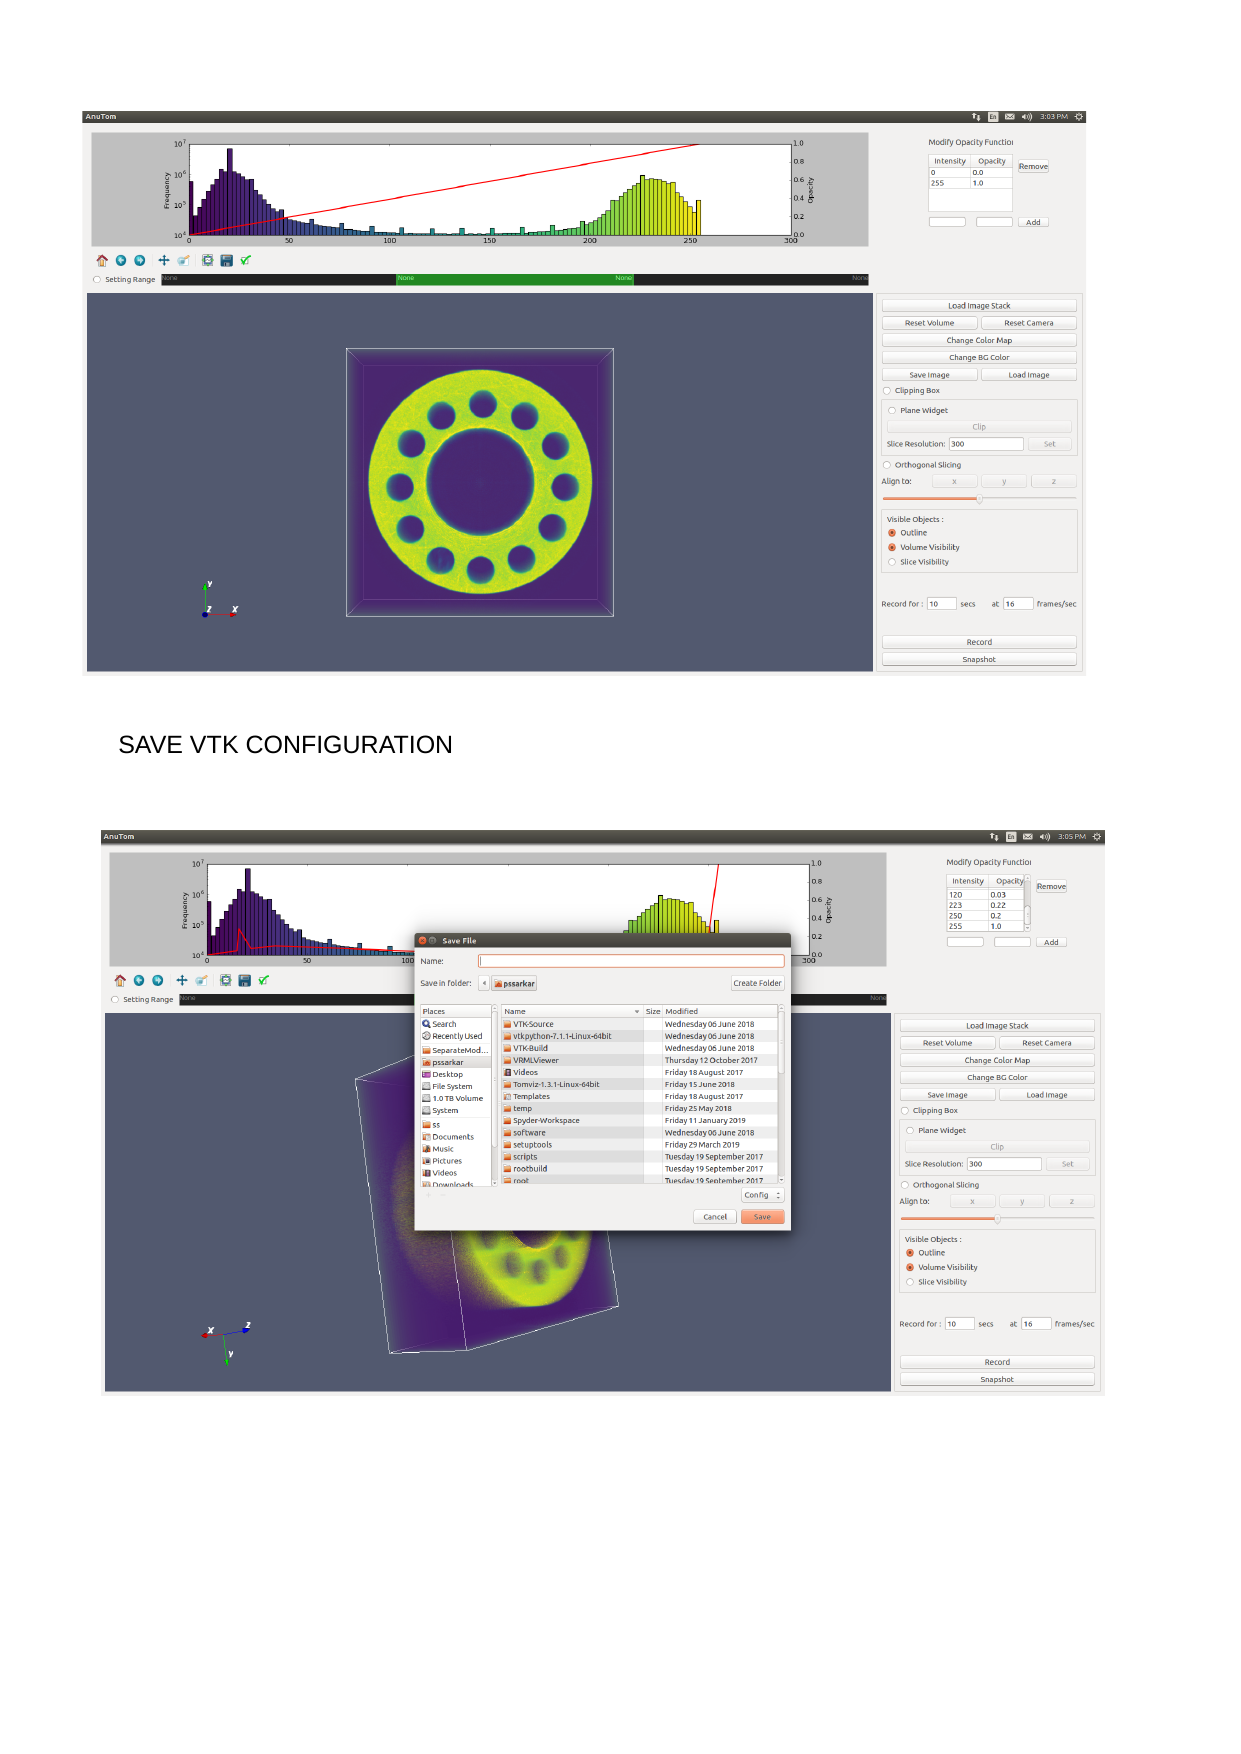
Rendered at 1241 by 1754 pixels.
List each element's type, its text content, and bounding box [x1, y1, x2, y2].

text SAVE VTK CONFIGURATION [118, 731, 1122, 759]
picture [101, 830, 1105, 1396]
picture [82, 111, 1087, 676]
